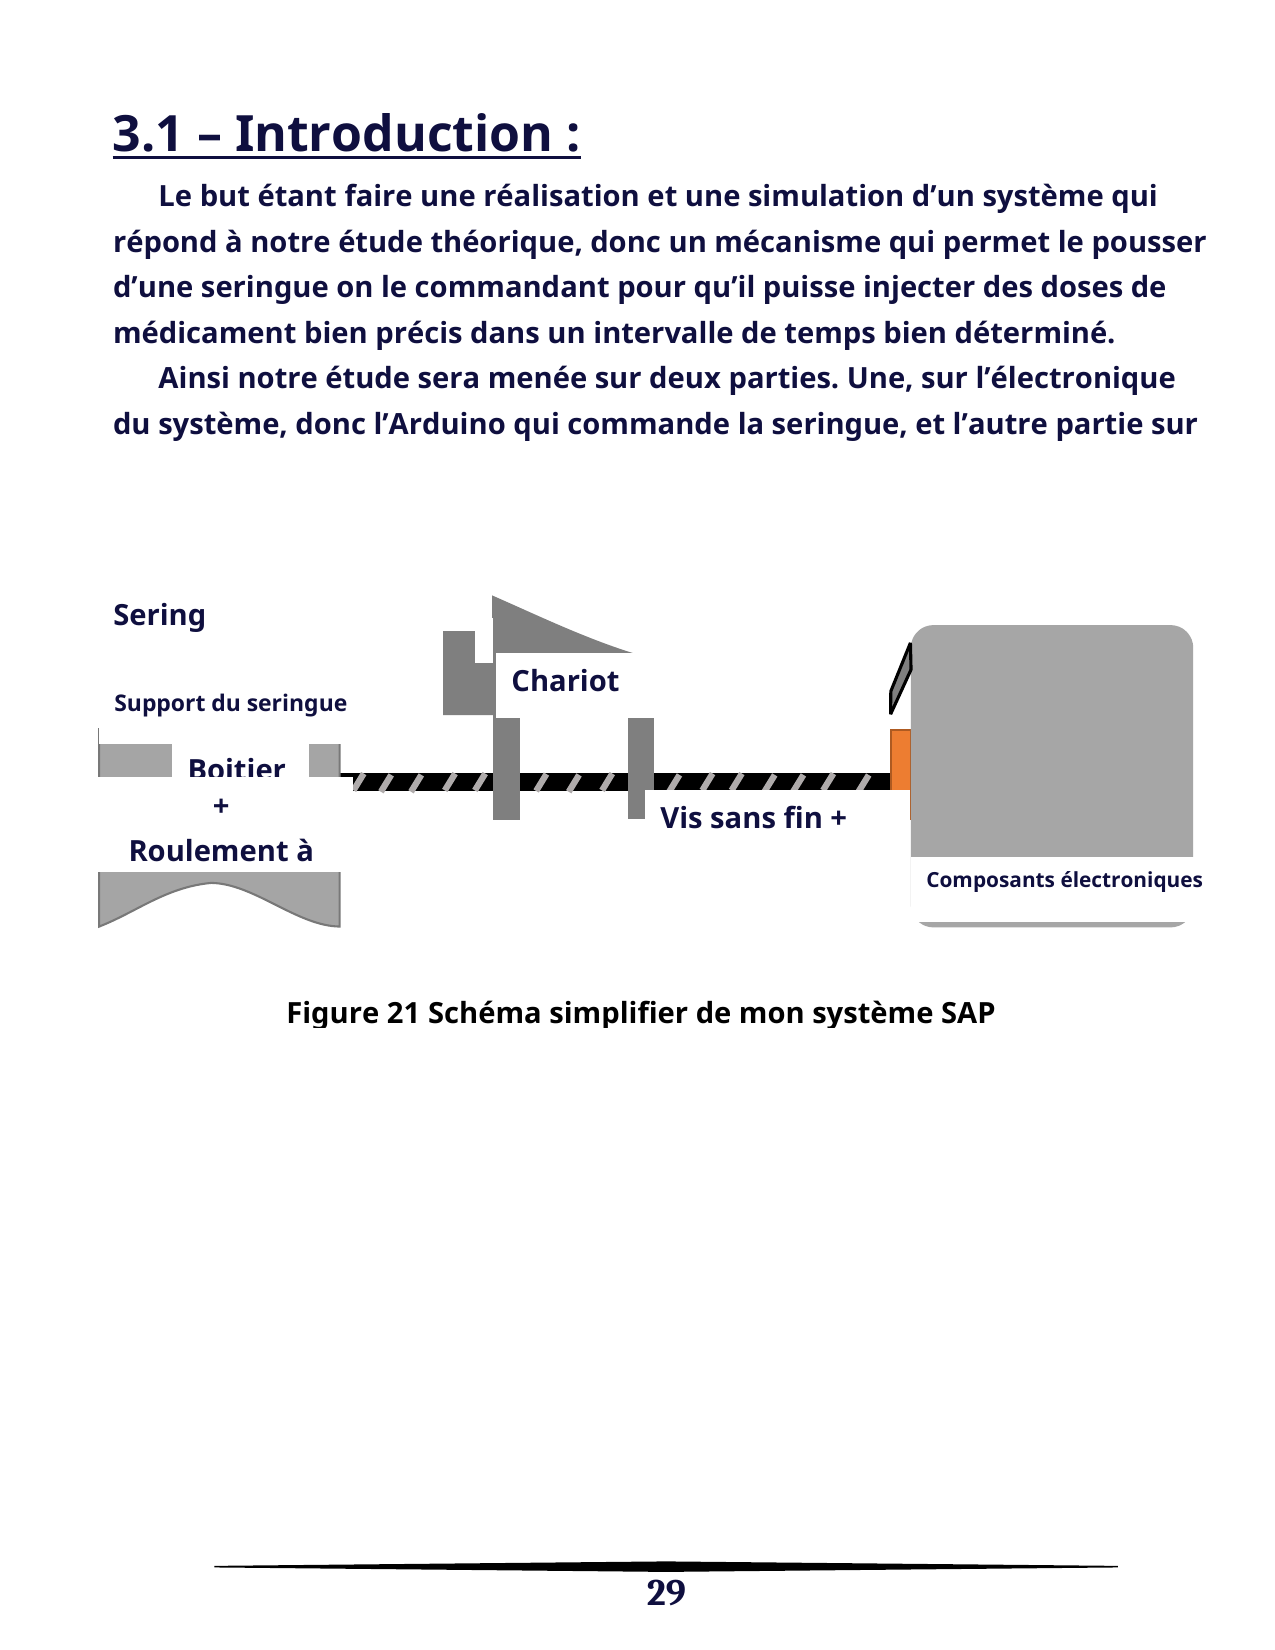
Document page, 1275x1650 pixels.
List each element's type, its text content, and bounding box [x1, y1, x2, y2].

text + [104, 785, 338, 824]
text Boitier [187, 750, 294, 777]
text Chariot [511, 660, 746, 700]
text Roulement à bille [104, 830, 338, 865]
text Figure 21 Schéma simplifier de mon système SAP [286, 992, 1050, 1027]
text Ainsi notre étude sera menée sur deux parties. Une, sur l’électronique du système, donc l’Arduino qui commande la seringue, et l’autre partie sur le mécanisme qui fait bouger la seringue. [113, 358, 1212, 448]
text Seringue [113, 594, 220, 644]
text Vis sans fin + axes [660, 798, 895, 848]
text 3.1 – Introduction : [112, 98, 1190, 167]
text Composants électroniques [926, 865, 1260, 893]
text Support du seringue [114, 687, 379, 718]
text Le but étant faire une réalisation et une simulation d’un système qui répond à notre étude théorique, donc un mécanisme qui permet le pousser d’une seringue on le commandant pour qu’il puisse injecter des doses de médicament bien précis dans un intervalle de temps bien déterminé. [113, 175, 1212, 352]
